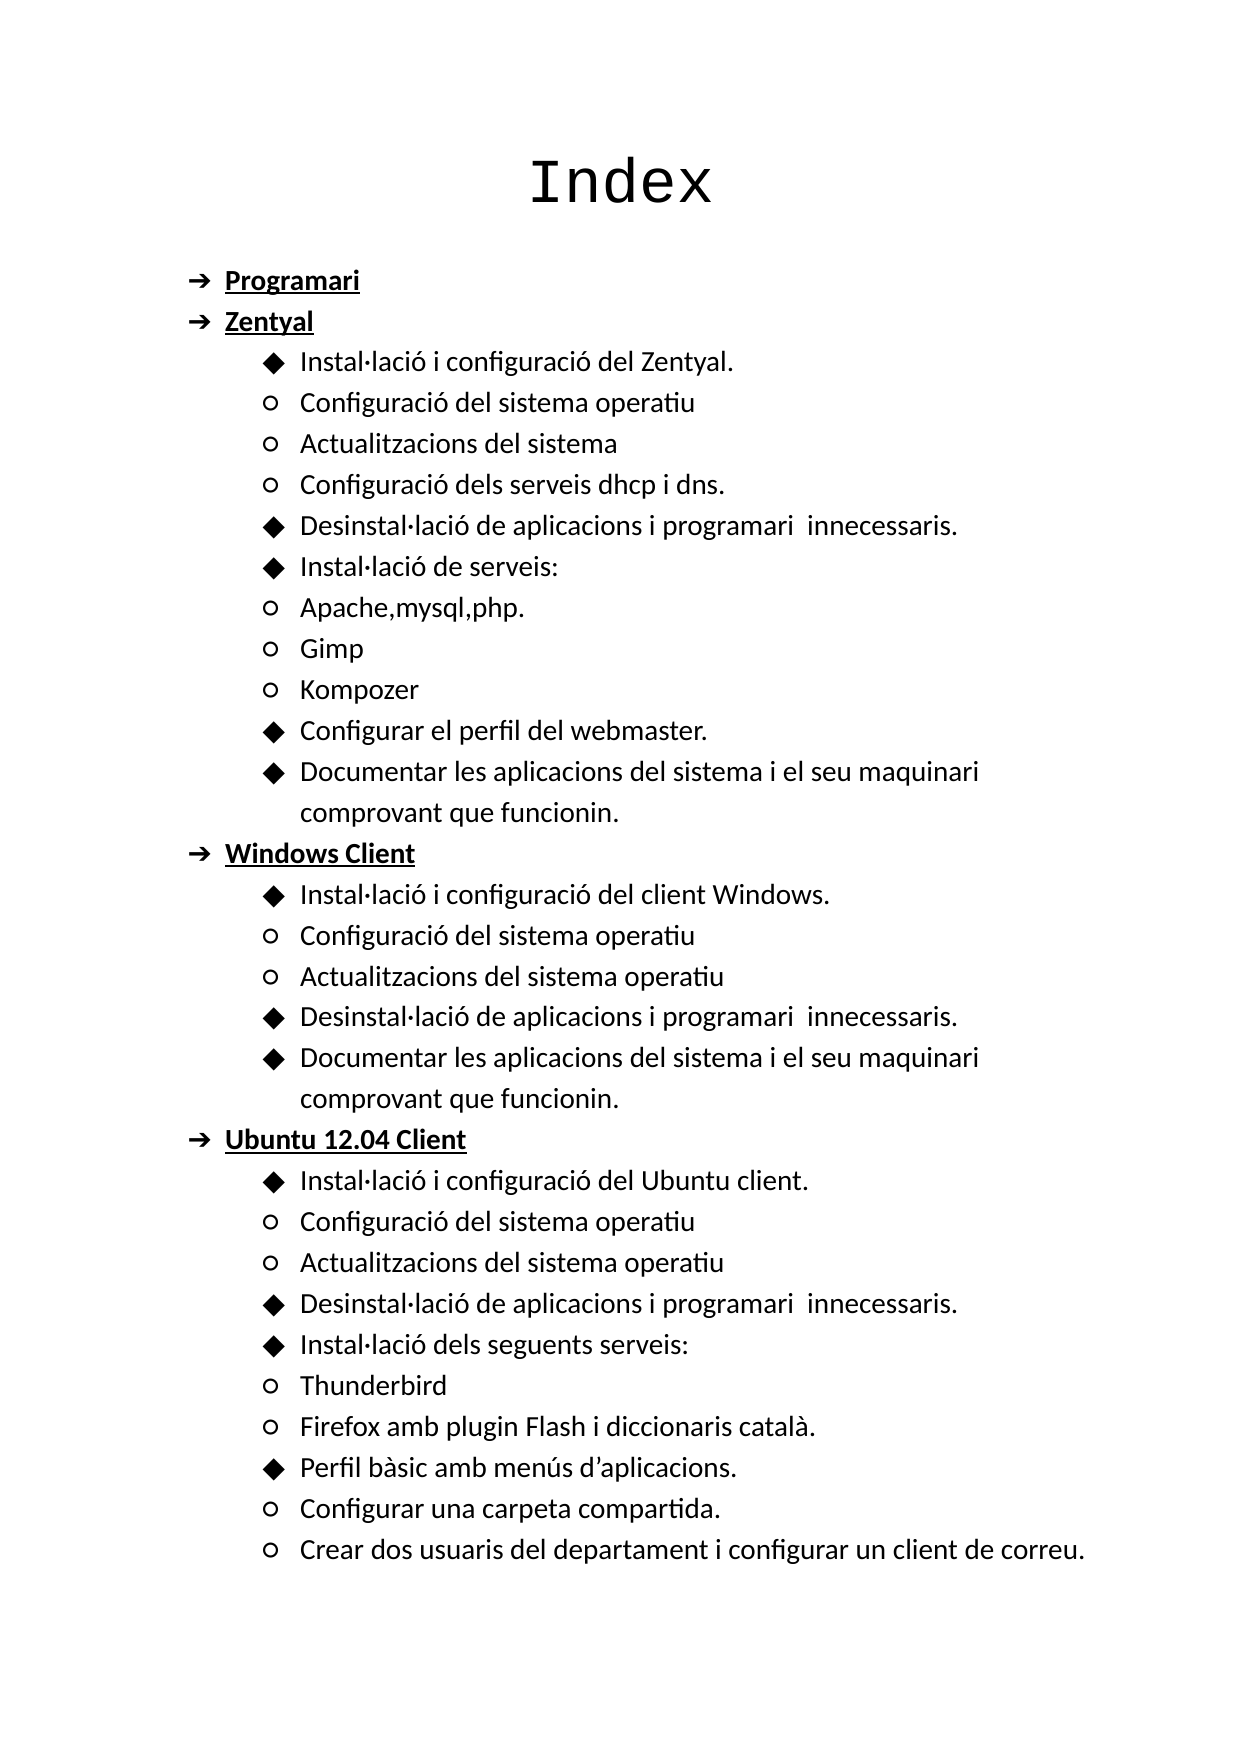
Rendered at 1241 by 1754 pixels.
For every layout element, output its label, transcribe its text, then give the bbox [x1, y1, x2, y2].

list Kompozer [262, 671, 1090, 707]
list Crear dos usuaris del departament i configurar un client de correu. [262, 1531, 1090, 1566]
list Thunderbird [262, 1367, 1090, 1403]
list Configurar una carpeta compartida. [262, 1490, 1090, 1525]
list Documentar les aplicacions del sistema i el seu maquinari comprovant que funcionin. [262, 1039, 1090, 1116]
list Actualitzacions del sistema operatiu [262, 1244, 1090, 1280]
list Instal·lació i configuració del Zentyal. [262, 343, 1090, 379]
list Actualitzacions del sistema [262, 425, 1090, 461]
list Instal·lació i configuració del Ubuntu client. [262, 1162, 1090, 1198]
list Desinstal·lació de aplicacions i programari innecessaris. [262, 1285, 1090, 1321]
text Index [150, 150, 1090, 221]
list Configuració del sistema operatiu [262, 384, 1090, 420]
list Apache,mysql,php. [262, 589, 1090, 625]
list Programari [187, 262, 1090, 297]
list Configuració dels serveis dhcp i dns. [262, 466, 1090, 502]
list Desinstal·lació de aplicacions i programari innecessaris. [262, 998, 1090, 1034]
list Zentyal [187, 303, 1090, 338]
list Firefox amb plugin Flash i diccionaris català. [262, 1408, 1090, 1443]
list Ubuntu 12.04 Client [187, 1121, 1090, 1157]
list Instal·lació de serveis: [262, 548, 1090, 584]
list Configurar el perfil del webmaster. [262, 712, 1090, 748]
list Windows Client [187, 835, 1090, 870]
list Documentar les aplicacions del sistema i el seu maquinari comprovant que funcionin. [262, 753, 1090, 829]
list Gimp [262, 630, 1090, 666]
list Perfil bàsic amb menús d’aplicacions. [262, 1449, 1090, 1484]
list Configuració del sistema operatiu [262, 1203, 1090, 1239]
list Actualitzacions del sistema operatiu [262, 958, 1090, 993]
list Desinstal·lació de aplicacions i programari innecessaris. [262, 507, 1090, 543]
list Instal·lació dels seguents serveis: [262, 1326, 1090, 1362]
list Instal·lació i configuració del client Windows. [262, 876, 1090, 911]
list Configuració del sistema operatiu [262, 917, 1090, 952]
